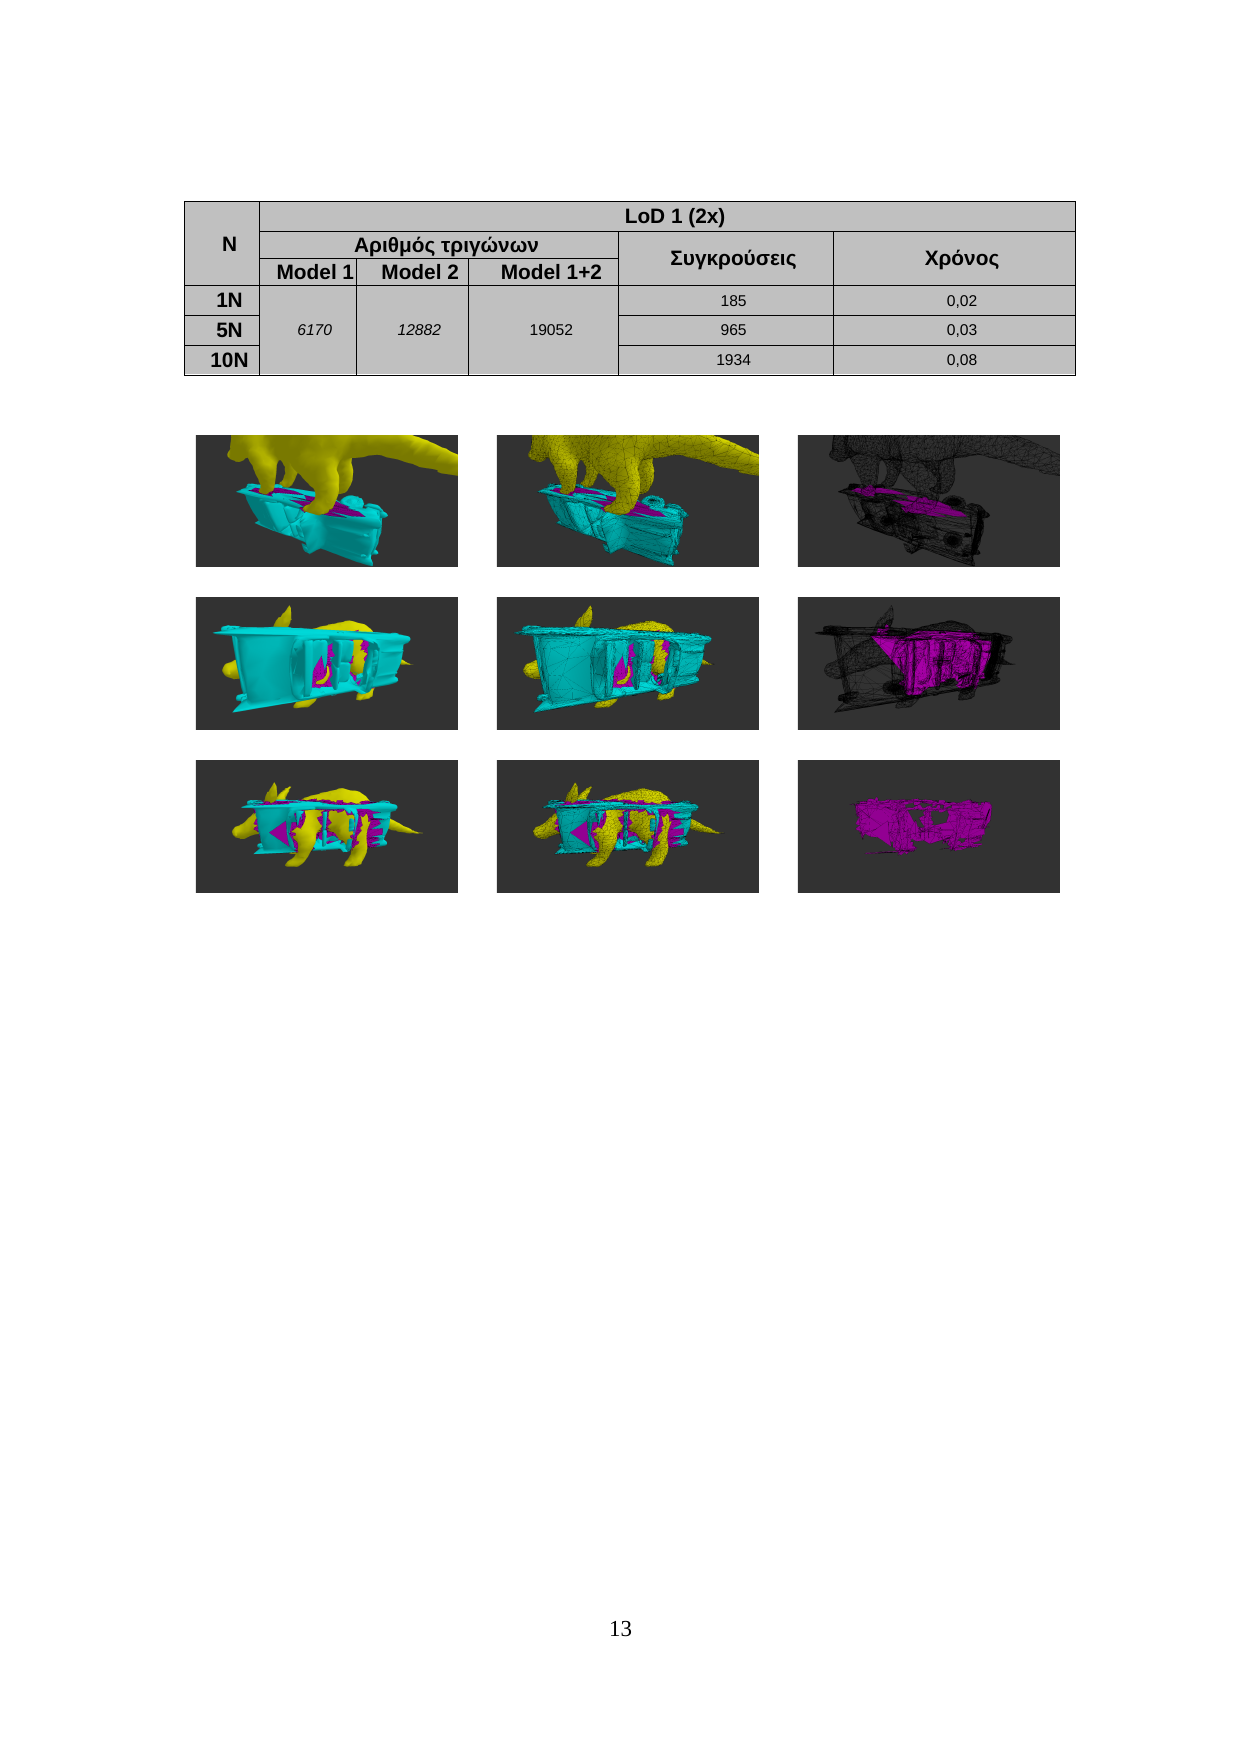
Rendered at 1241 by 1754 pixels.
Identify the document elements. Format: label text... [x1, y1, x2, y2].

table_cell 965 [619, 316, 833, 345]
picture [195, 435, 458, 567]
table_cell Χρόνος [834, 232, 1075, 285]
table_cell Αριθμός τριγώνων [260, 232, 618, 258]
table_cell 0,03 [834, 316, 1075, 345]
table_cell 19052 [469, 286, 618, 374]
picture [195, 760, 458, 893]
picture [496, 435, 759, 567]
picture [797, 597, 1060, 730]
table_header LoD 1 (2x) [260, 202, 1075, 231]
table_cell 185 [619, 286, 833, 315]
table_cell 12882 [357, 286, 468, 374]
table_cell Model 2 [357, 259, 468, 285]
table_cell Model 1 [260, 259, 356, 285]
table_cell 0,08 [834, 346, 1075, 374]
table_cell 10Ν [185, 346, 259, 374]
picture [496, 597, 759, 730]
picture [195, 597, 458, 730]
picture [496, 760, 759, 893]
table_cell 0,02 [834, 286, 1075, 315]
table_cell 1Ν [185, 286, 259, 315]
table_header Ν [185, 202, 259, 285]
table_cell 5Ν [185, 316, 259, 345]
picture [797, 435, 1060, 567]
table_cell 6170 [260, 286, 356, 374]
table_cell 1934 [619, 346, 833, 374]
table_cell Model 1+2 [469, 259, 618, 285]
table_cell Συγκρούσεις [619, 232, 833, 285]
picture [797, 760, 1060, 893]
